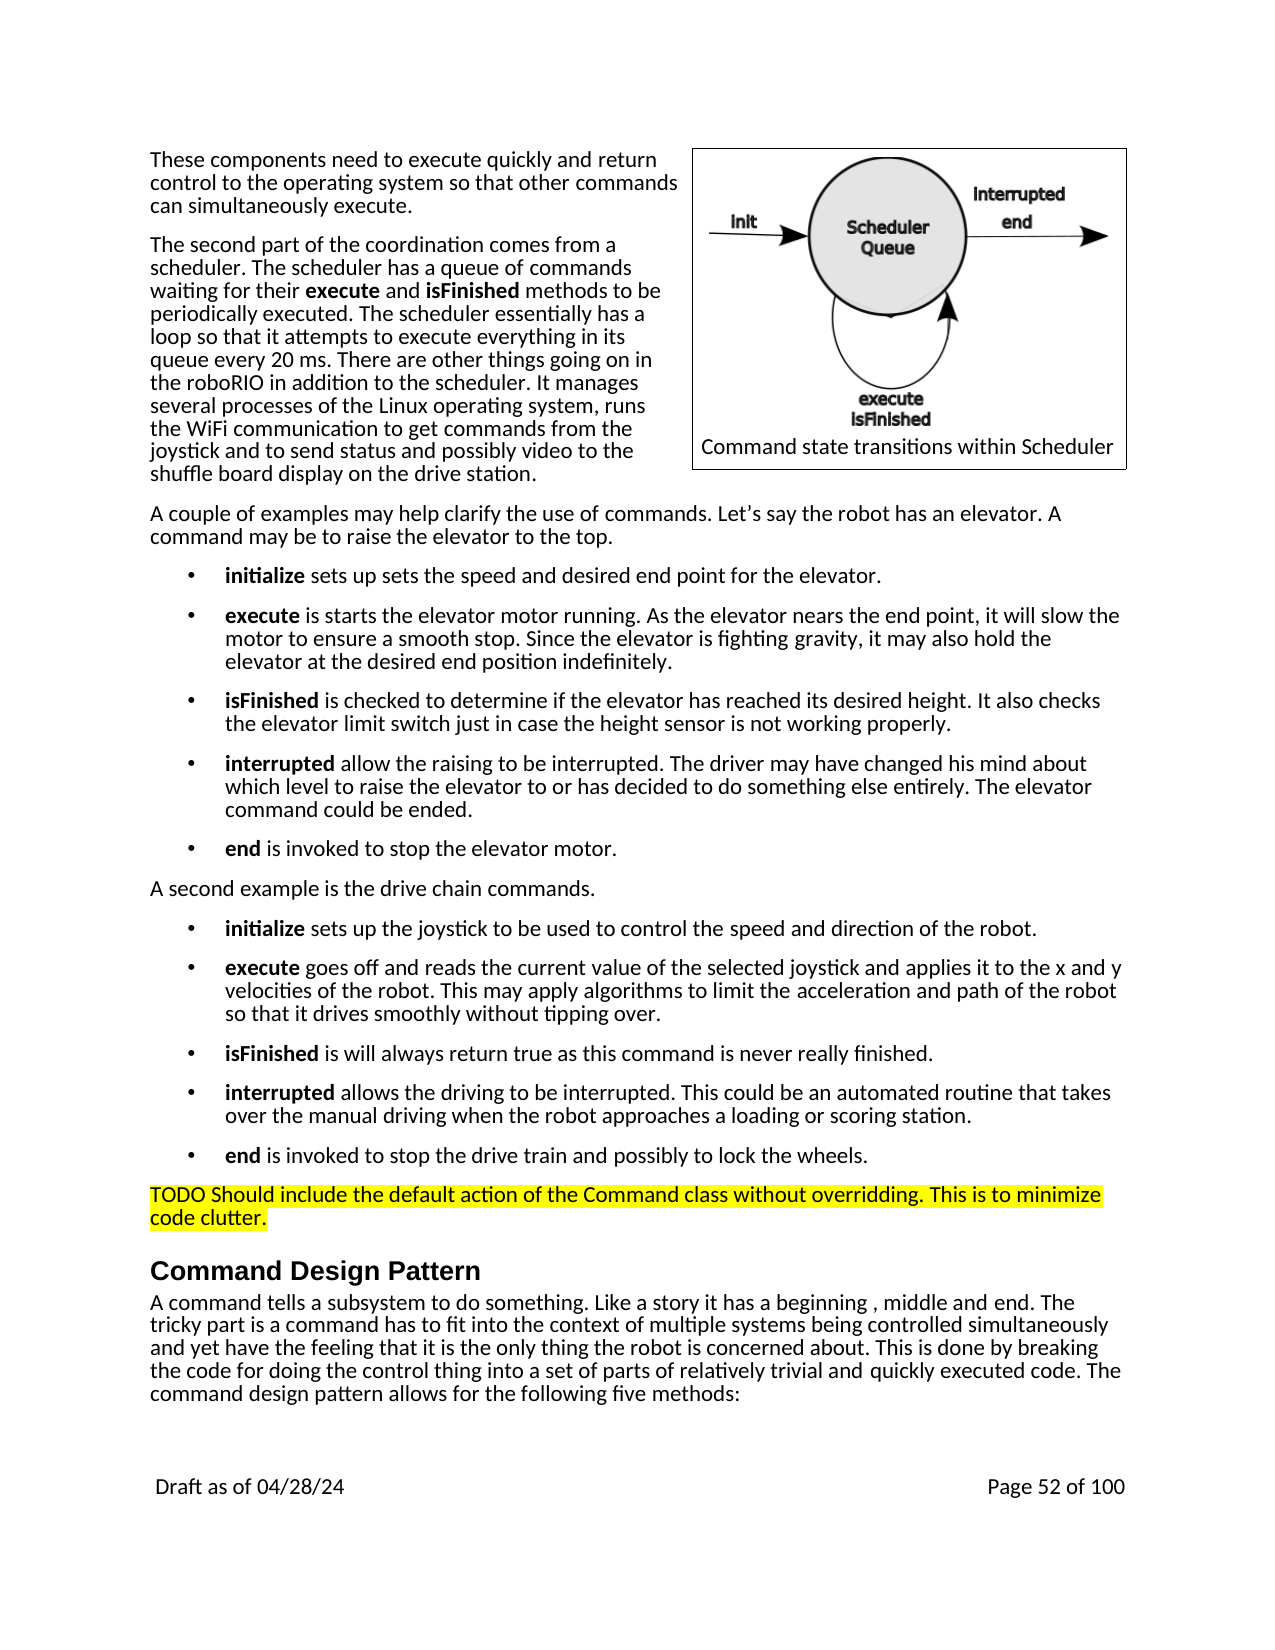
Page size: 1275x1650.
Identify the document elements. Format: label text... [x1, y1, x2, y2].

list interrupted allows the driving to be interrupted. This could be an automated routine that takes over the manual driving when the robot approaches a loading or scoring station. [187, 1083, 1125, 1129]
text TODO Should include the default action of the Command class without overridding. This is to minimize code clutter. [150, 1185, 1125, 1231]
list isFinished is checked to determine if the elevator has reached its desired height. It also checks the elevator limit switch just in case the height sensor is not working properly. [187, 692, 1125, 737]
text The second part of the coordination comes from a scheduler. The scheduler has a queue of commands waiting for their execute and isFinished methods to be periodically executed. The scheduler essentially has a loop so that it attempts to execute everything in its queue every 20 ms. There are other things going on in the roboRIO in addition to the scheduler. It manages several processes of the Linux operating system, runs the WiFi communication to get commands from the joystick and to send status and possibly video to the shuffle board display on the drive station. [150, 235, 1125, 487]
subtitle Command Design Pattern [150, 1256, 1125, 1287]
text A command tells a subsystem to do something. Like a story it has a beginning , middle and end. The tricky part is a command has to fit into the context of multiple systems being controlled simultaneously and yet have the feeling that it is the only thing the robot is concerned about. This is done by breaking the code for doing the control thing into a set of parts of relatively trivial and quickly executed code. The command design pattern allows for the following five methods: [150, 1293, 1125, 1407]
picture [709, 157, 1109, 426]
list initialize sets up the joystick to be used to control the speed and direction of the robot. [187, 919, 1125, 942]
list execute is starts the elevator motor running. As the elevator nears the end point, it will slow the motor to ensure a smooth stop. Since the elevator is fighting gravity, it may also hold the elevator at the desired end position indefinitely. [187, 606, 1125, 675]
text These components need to execute quickly and return control to the operating system so that other commands can simultaneously execute. [150, 150, 692, 219]
list end is invoked to stop the drive train and possibly to lock the wheels. [187, 1146, 1125, 1169]
list execute goes off and reads the current value of the selected joystick and applies it to the x and y velocities of the robot. This may apply algorithms to limit the acceleration and path of the robot so that it drives smoothly without tipping over. [187, 958, 1125, 1027]
text Command state transitions within Scheduler [701, 157, 1117, 460]
list interrupted allow the raising to be interrupted. The driver may have changed his mind about which level to raise the elevator to or has decided to do something else entirely. The elevator command could be ended. [187, 754, 1125, 823]
text [693, 149, 1126, 469]
list initialize sets up sets the speed and desired end point for the elevator. [187, 567, 1125, 589]
list isFinished is will always return true as this command is never really finished. [187, 1044, 1125, 1067]
text A second example is the drive chain commands. [150, 879, 1125, 902]
list end is invoked to stop the elevator motor. [187, 839, 1125, 862]
text A couple of examples may help clarify the use of commands. Let’s say the robot has an elevator. A command may be to raise the elevator to the top. [150, 504, 1125, 550]
